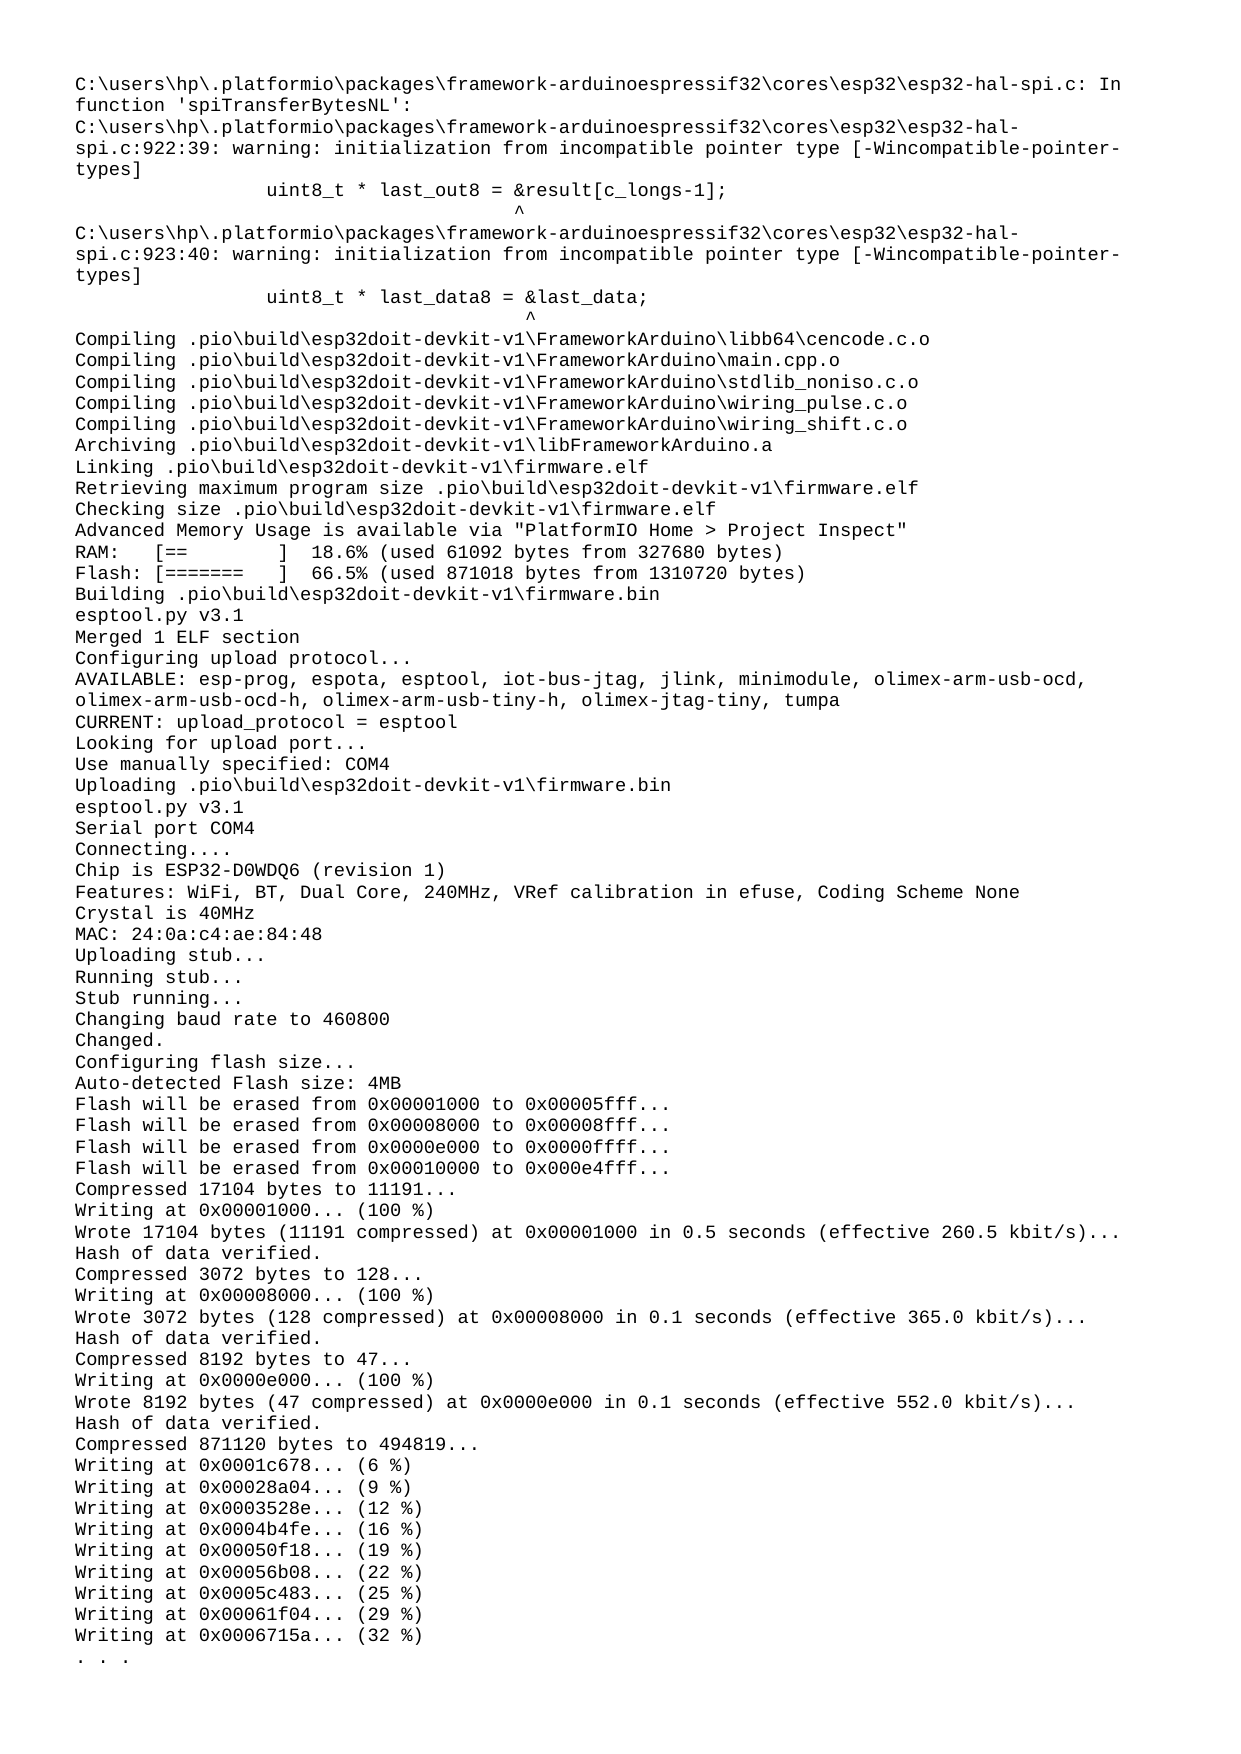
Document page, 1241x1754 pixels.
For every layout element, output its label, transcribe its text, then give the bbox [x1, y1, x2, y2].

text Advanced Memory Usage is available via "PlatformIO Home > Project Inspect" [75, 521, 1165, 542]
text Running stub... [75, 967, 1165, 989]
text Uploading .pio\build\esp32doit-devkit-v1\firmware.bin [75, 776, 1165, 797]
text Writing at 0x00008000... (100 %) [75, 1286, 1165, 1307]
text Hash of data verified. [75, 1329, 1165, 1350]
text Writing at 0x0000e000... (100 %) [75, 1371, 1165, 1392]
text Connecting.... [75, 840, 1165, 861]
text Writing at 0x00001000... (100 %) [75, 1201, 1165, 1222]
text Serial port COM4 [75, 819, 1165, 840]
text C:\users\hp\.platformio\packages\framework-arduinoespressif32\cores\esp32\esp32-hal-spi.c:923:40: warning: initialization from incompatible pointer type [-Wincompatible-pointer-types] [75, 224, 1165, 287]
text Compiling .pio\build\esp32doit-devkit-v1\FrameworkArduino\wiring_shift.c.o [75, 415, 1165, 436]
text Archiving .pio\build\esp32doit-devkit-v1\libFrameworkArduino.a [75, 436, 1165, 457]
text Flash will be erased from 0x00008000 to 0x00008fff... [75, 1116, 1165, 1137]
text Hash of data verified. [75, 1244, 1165, 1265]
text Compiling .pio\build\esp32doit-devkit-v1\FrameworkArduino\libb64\cencode.c.o [75, 330, 1165, 351]
text Merged 1 ELF section [75, 627, 1165, 649]
text Flash will be erased from 0x00001000 to 0x00005fff... [75, 1095, 1165, 1116]
text uint8_t * last_data8 = &last_data; [75, 287, 1165, 309]
text Looking for upload port... [75, 734, 1165, 755]
text Building .pio\build\esp32doit-devkit-v1\firmware.bin [75, 585, 1165, 606]
text esptool.py v3.1 [75, 606, 1165, 627]
text Compressed 8192 bytes to 47... [75, 1350, 1165, 1371]
text Wrote 17104 bytes (11191 compressed) at 0x00001000 in 0.5 seconds (effective 260.5 kbit/s)... [75, 1222, 1165, 1244]
text Features: WiFi, BT, Dual Core, 240MHz, VRef calibration in efuse, Coding Scheme None [75, 882, 1165, 904]
text Wrote 8192 bytes (47 compressed) at 0x0000e000 in 0.1 seconds (effective 552.0 kbit/s)... [75, 1392, 1165, 1414]
text Changed. [75, 1031, 1165, 1052]
text Writing at 0x00050f18... (19 %) [75, 1541, 1165, 1562]
text Linking .pio\build\esp32doit-devkit-v1\firmware.elf [75, 457, 1165, 479]
text ^ [75, 309, 1165, 330]
text AVAILABLE: esp-prog, espota, esptool, iot-bus-jtag, jlink, minimodule, olimex-arm-usb-ocd, olimex-arm-usb-ocd-h, olimex-arm-usb-tiny-h, olimex-jtag-tiny, tumpa [75, 670, 1165, 712]
text Crystal is 40MHz [75, 904, 1165, 925]
text Writing at 0x0006715a... (32 %) [75, 1626, 1165, 1647]
text Hash of data verified. [75, 1414, 1165, 1435]
text Writing at 0x0005c483... (25 %) [75, 1584, 1165, 1605]
text Compiling .pio\build\esp32doit-devkit-v1\FrameworkArduino\main.cpp.o [75, 351, 1165, 372]
text Compiling .pio\build\esp32doit-devkit-v1\FrameworkArduino\wiring_pulse.c.o [75, 394, 1165, 415]
text Changing baud rate to 460800 [75, 1010, 1165, 1031]
text uint8_t * last_out8 = &result[c_longs-1]; [75, 181, 1165, 202]
text Flash will be erased from 0x00010000 to 0x000e4fff... [75, 1159, 1165, 1180]
text Compressed 871120 bytes to 494819... [75, 1435, 1165, 1456]
text Uploading stub... [75, 946, 1165, 967]
text CURRENT: upload_protocol = esptool [75, 712, 1165, 734]
text Compressed 17104 bytes to 11191... [75, 1180, 1165, 1201]
text Flash will be erased from 0x0000e000 to 0x0000ffff... [75, 1137, 1165, 1159]
text Compressed 3072 bytes to 128... [75, 1265, 1165, 1286]
text C:\users\hp\.platformio\packages\framework-arduinoespressif32\cores\esp32\esp32-hal-spi.c: In function 'spiTransferBytesNL': [75, 75, 1165, 117]
text MAC: 24:0a:c4:ae:84:48 [75, 925, 1165, 946]
text C:\users\hp\.platformio\packages\framework-arduinoespressif32\cores\esp32\esp32-hal-spi.c:922:39: warning: initialization from incompatible pointer type [-Wincompatible-pointer-types] [75, 117, 1165, 181]
text Writing at 0x0001c678... (6 %) [75, 1456, 1165, 1477]
text Configuring flash size... [75, 1052, 1165, 1074]
text Writing at 0x00061f04... (29 %) [75, 1605, 1165, 1626]
text Writing at 0x00056b08... (22 %) [75, 1562, 1165, 1584]
text Configuring upload protocol... [75, 649, 1165, 670]
text Writing at 0x0003528e... (12 %) [75, 1499, 1165, 1520]
text ^ [75, 202, 1165, 224]
text . . . [75, 1647, 1165, 1669]
text Writing at 0x0004b4fe... (16 %) [75, 1520, 1165, 1541]
text Flash: [======= ] 66.5% (used 871018 bytes from 1310720 bytes) [75, 564, 1165, 585]
text Wrote 3072 bytes (128 compressed) at 0x00008000 in 0.1 seconds (effective 365.0 kbit/s)... [75, 1307, 1165, 1329]
text Checking size .pio\build\esp32doit-devkit-v1\firmware.elf [75, 500, 1165, 521]
text Chip is ESP32-D0WDQ6 (revision 1) [75, 861, 1165, 882]
text Retrieving maximum program size .pio\build\esp32doit-devkit-v1\firmware.elf [75, 479, 1165, 500]
text Auto-detected Flash size: 4MB [75, 1074, 1165, 1095]
text Compiling .pio\build\esp32doit-devkit-v1\FrameworkArduino\stdlib_noniso.c.o [75, 372, 1165, 394]
text Stub running... [75, 989, 1165, 1010]
text esptool.py v3.1 [75, 797, 1165, 819]
text Writing at 0x00028a04... (9 %) [75, 1477, 1165, 1499]
text RAM: [== ] 18.6% (used 61092 bytes from 327680 bytes) [75, 542, 1165, 564]
text Use manually specified: COM4 [75, 755, 1165, 776]
